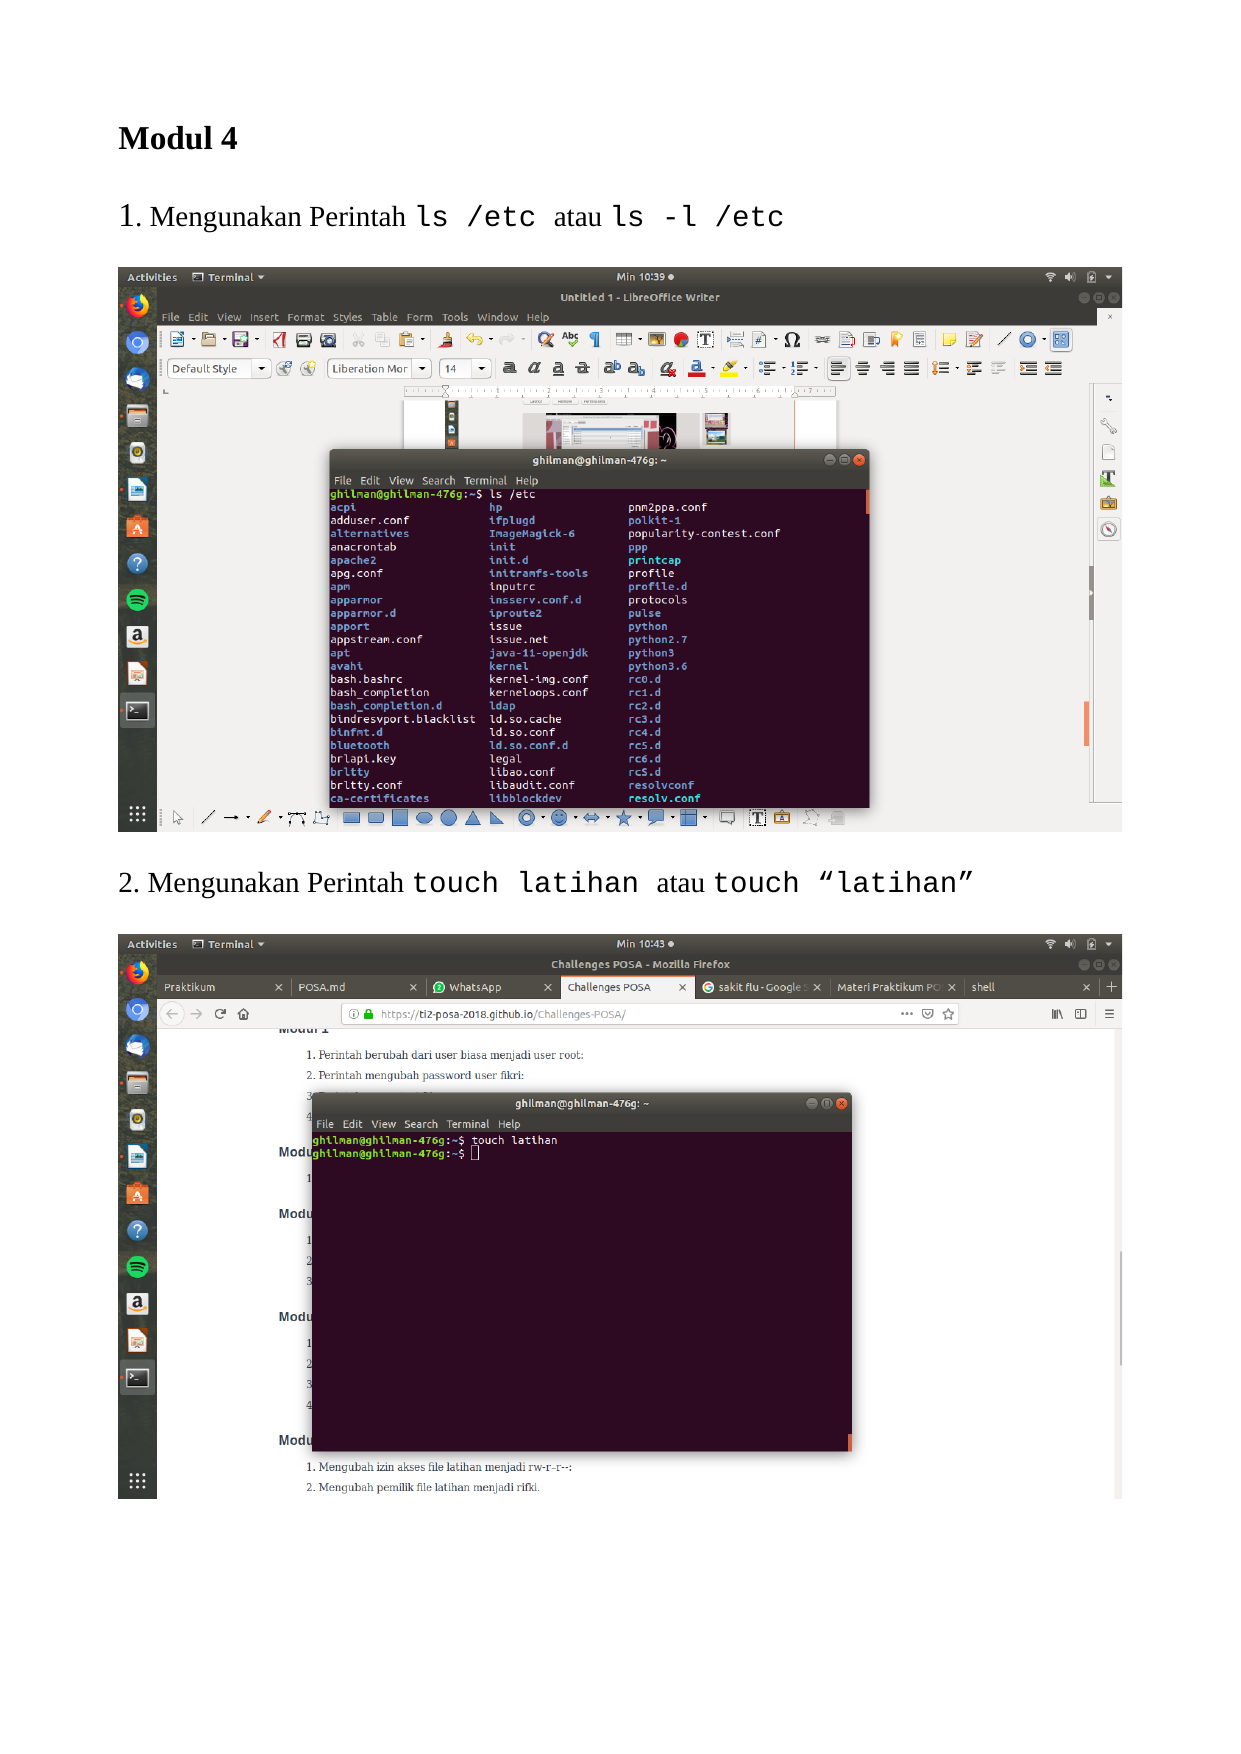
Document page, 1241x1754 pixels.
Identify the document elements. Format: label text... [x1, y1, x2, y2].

text 1. Mengunakan Perintah ls /etc atau ls -l /etc [118, 195, 1122, 235]
text 2. Mengunakan Perintah touch latihan atau touch “latihan” [118, 865, 1122, 901]
picture [118, 934, 1123, 1499]
picture [118, 267, 1123, 832]
text Modul 4 [118, 118, 1122, 156]
